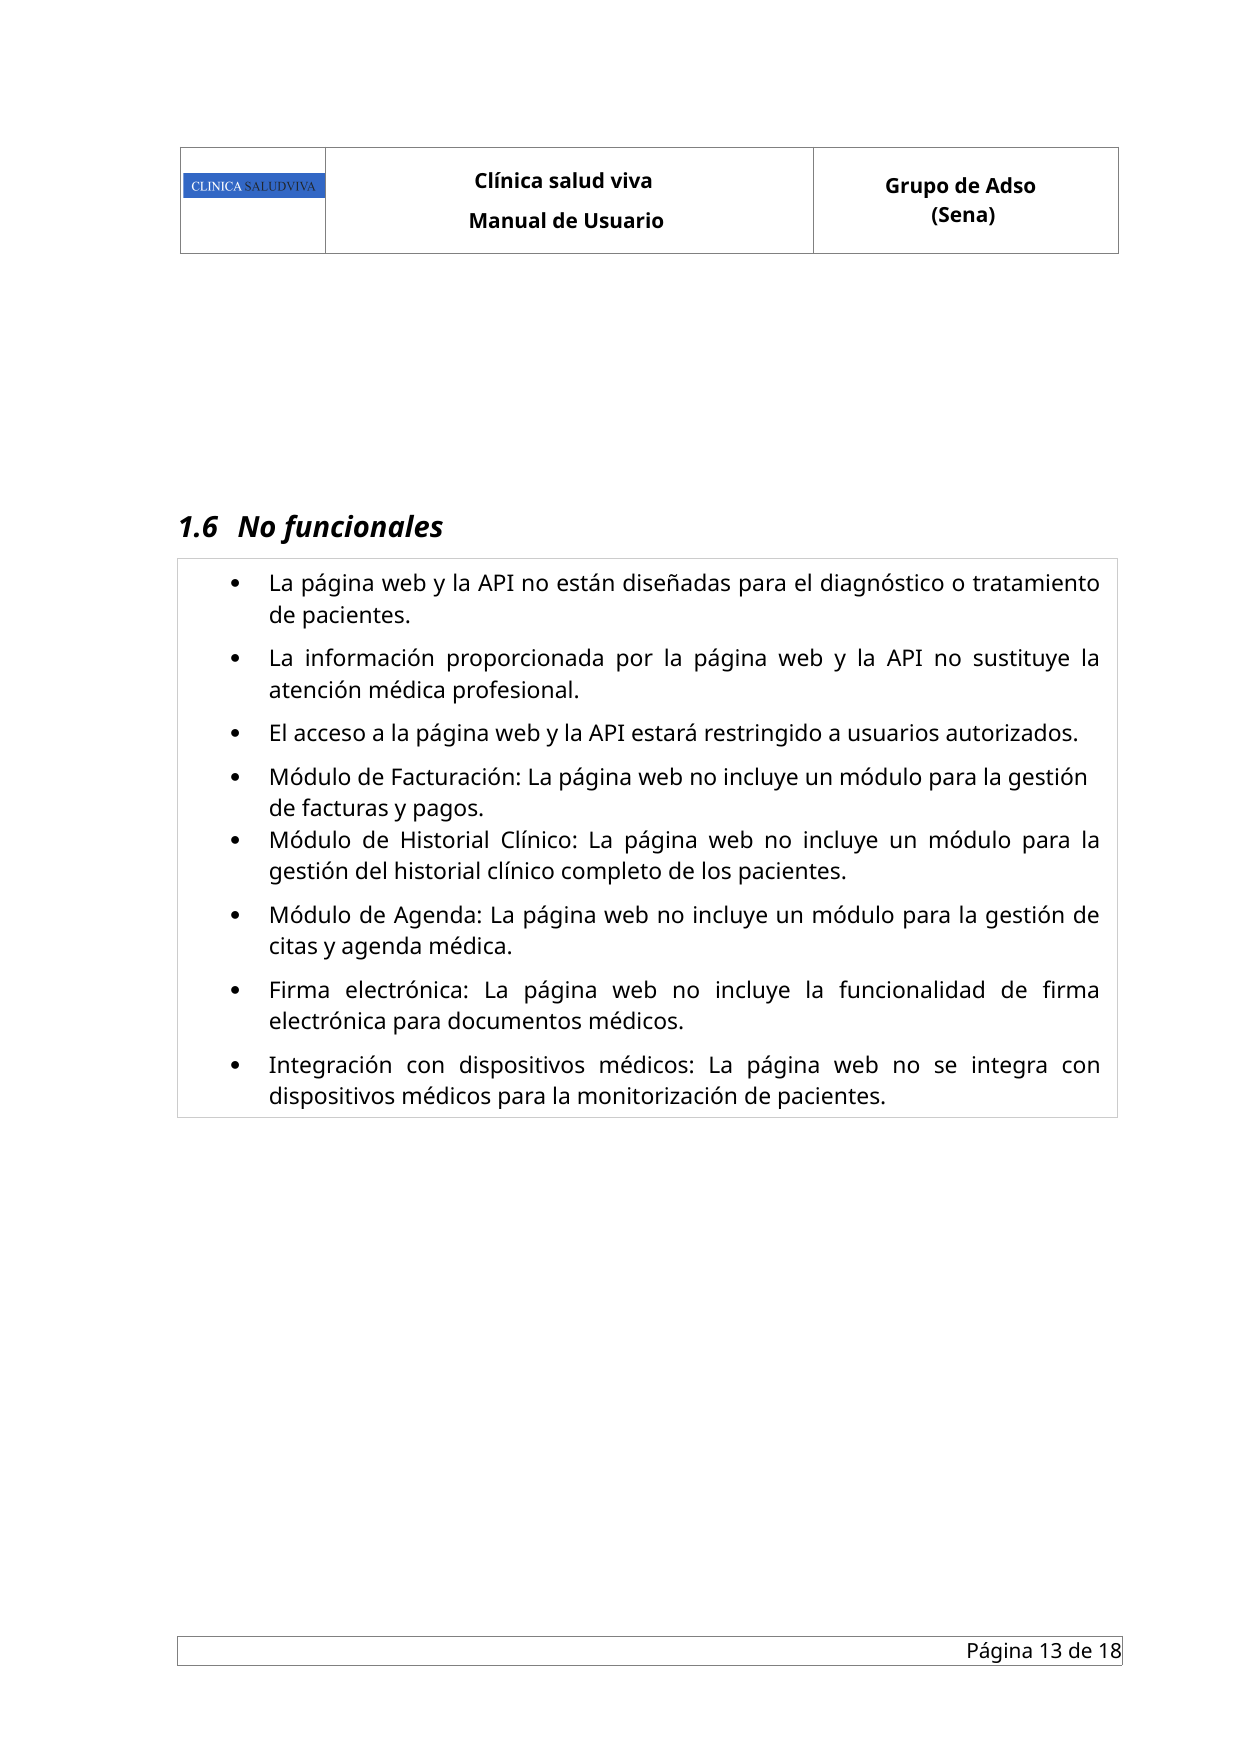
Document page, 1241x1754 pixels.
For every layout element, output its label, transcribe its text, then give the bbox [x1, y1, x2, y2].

list Módulo de Facturación: La página web no incluye un módulo para la gestión de facturas y pagos. [231, 761, 1101, 823]
list La página web y la API no están diseñadas para el diagnóstico o tratamiento de pacientes. [231, 567, 1101, 630]
list La información proporcionada por la página web y la API no sustituye la atención médica profesional. [231, 642, 1101, 705]
subtitle No funcionales [177, 506, 1122, 546]
list Firma electrónica: La página web no incluye la funcionalidad de firma electrónica para documentos médicos. [231, 973, 1101, 1036]
list Integración con dispositivos médicos: La página web no se integra con dispositivos médicos para la monitorización de pacientes. [231, 1048, 1101, 1108]
list Módulo de Agenda: La página web no incluye un módulo para la gestión de citas y agenda médica. [231, 898, 1101, 961]
list Módulo de Historial Clínico: La página web no incluye un módulo para la gestión del historial clínico completo de los pacientes. [231, 823, 1101, 886]
list El acceso a la página web y la API estará restringido a usuarios autorizados. [231, 717, 1101, 748]
